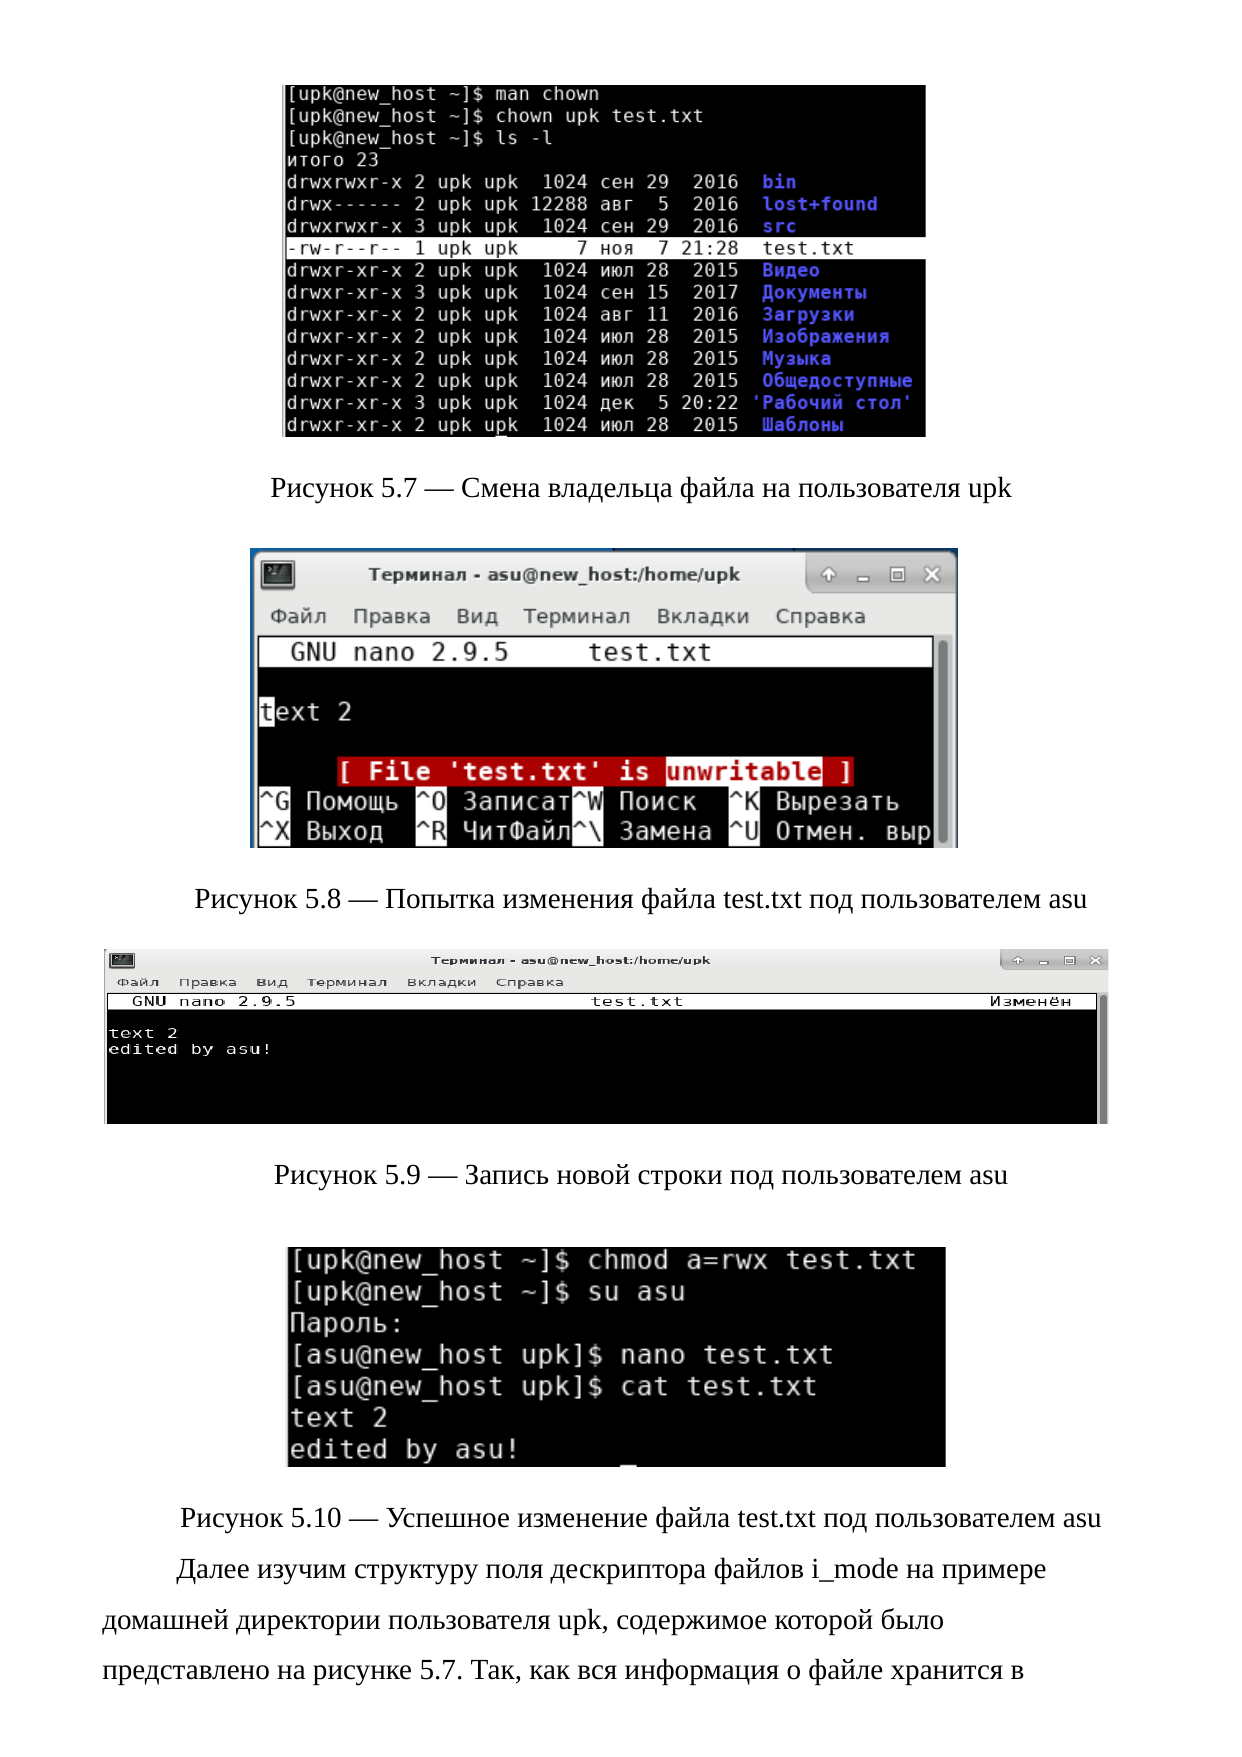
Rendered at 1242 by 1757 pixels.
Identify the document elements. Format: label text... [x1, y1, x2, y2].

text Рисунок 5.10 — Успешное изменение файла test.txt под пользователем asu [102, 1500, 1106, 1534]
text Рисунок 5.9 — Запись новой строки под пользователем asu [102, 1157, 1106, 1191]
picture [285, 1247, 946, 1467]
picture [104, 949, 1109, 1124]
picture [250, 548, 958, 848]
picture [282, 85, 926, 437]
text Рисунок 5.8 — Попытка изменения файла test.txt под пользователем asu [102, 881, 1106, 914]
text Далее изучим структуру поля дескриптора файлов i_mode на примере домашней директории пользователя upk, содержимое которой было представлено на рисунке 5.7. Так, как вся информация о файле хранится в [102, 1551, 1106, 1686]
text Рисунок 5.7 — Смена владельца файла на пользователя upk [102, 470, 1106, 503]
